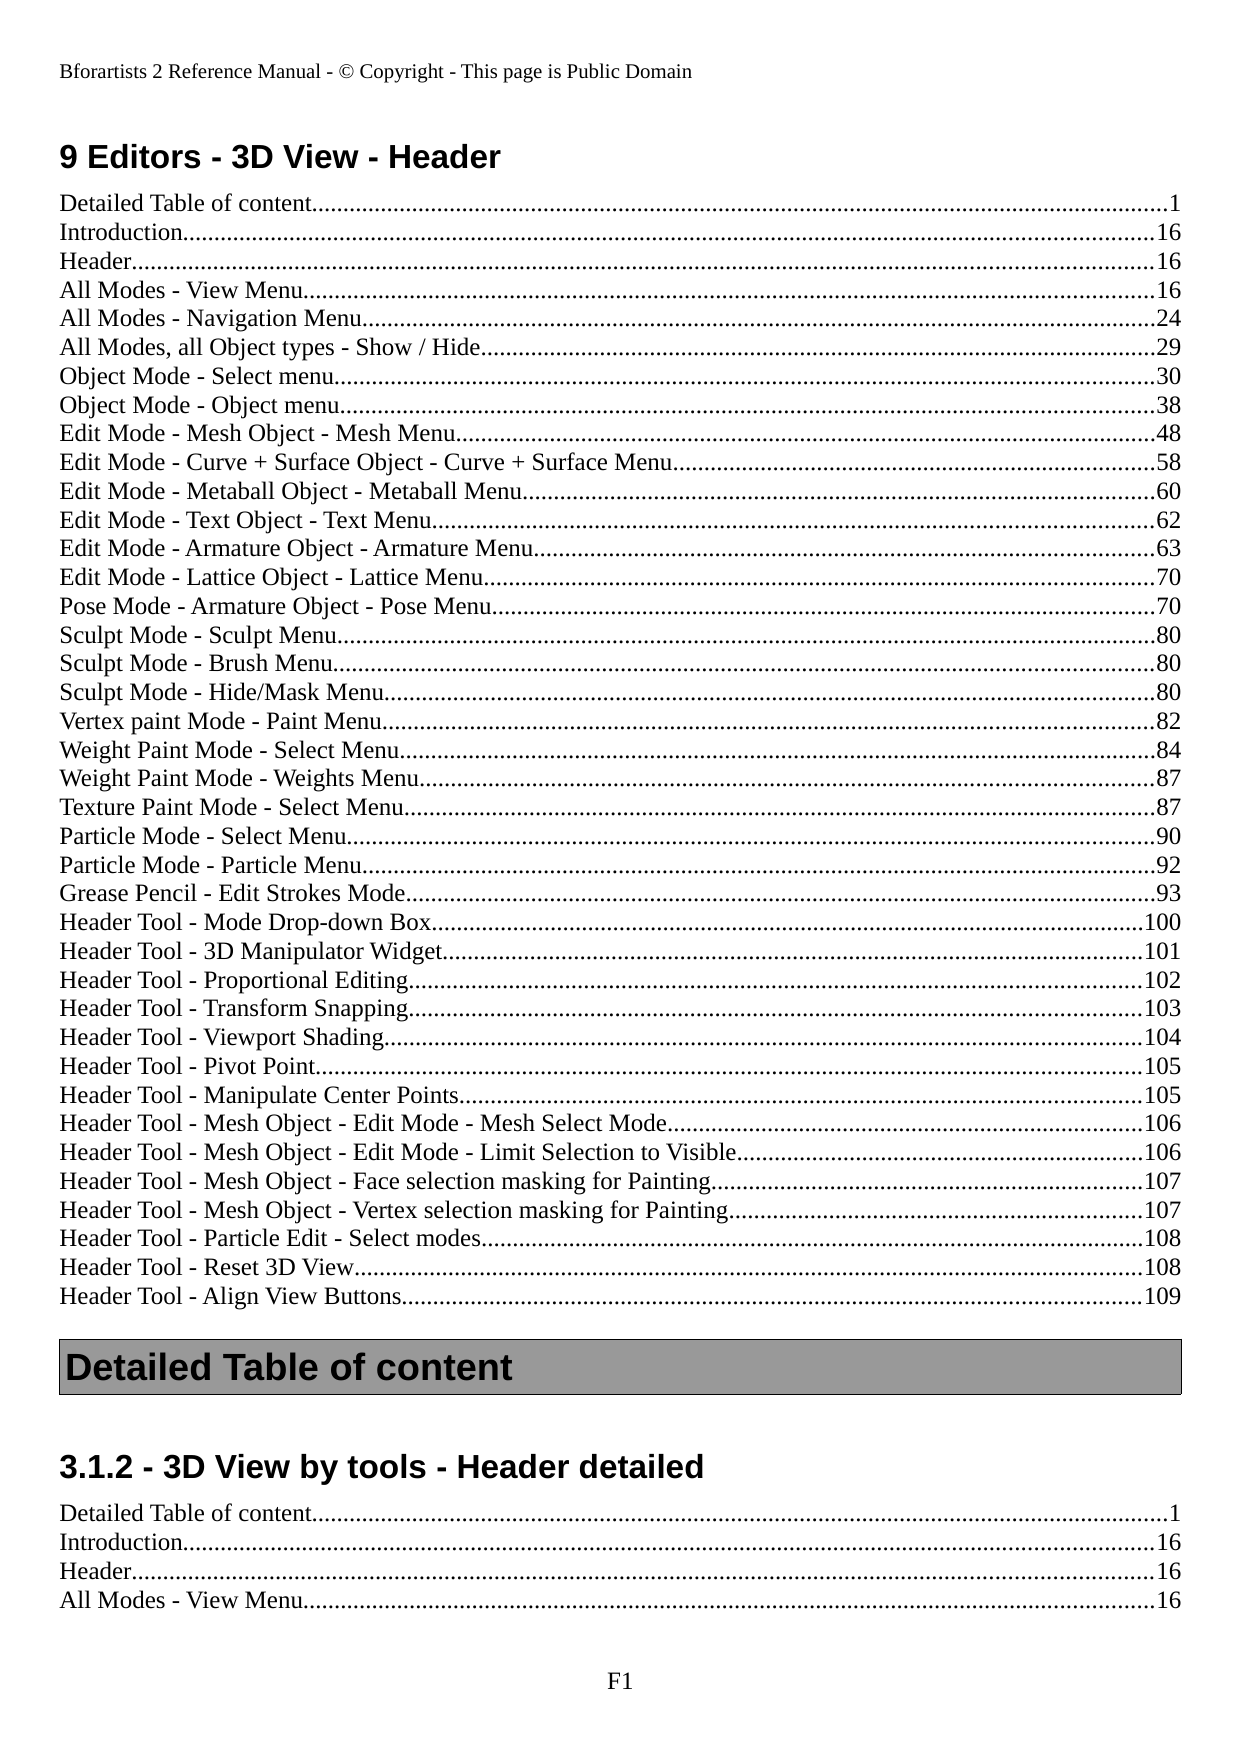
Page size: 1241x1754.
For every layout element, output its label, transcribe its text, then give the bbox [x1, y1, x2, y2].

text Edit Mode - Armature Object - Armature Menu 63 [59, 533, 1181, 562]
text Weight Paint Mode - Weights Menu 87 [59, 763, 1181, 792]
text Introduction 16 [59, 1527, 1181, 1556]
text Header Tool - Pivot Point 105 [59, 1051, 1181, 1080]
text Detailed Table of content 1 [59, 188, 1181, 217]
text Texture Paint Mode - Select Menu 87 [59, 792, 1181, 821]
text Edit Mode - Lattice Object - Lattice Menu 70 [59, 562, 1181, 591]
text All Modes - View Menu 16 [59, 275, 1181, 303]
text Object Mode - Select menu 30 [59, 361, 1181, 390]
text Header 16 [59, 1556, 1181, 1585]
text All Modes, all Object types - Show / Hide 29 [59, 332, 1181, 361]
text Weight Paint Mode - Select Menu 84 [59, 735, 1181, 763]
text Header Tool - Reset 3D View 108 [59, 1252, 1181, 1281]
text Edit Mode - Curve + Surface Object - Curve + Surface Menu 58 [59, 447, 1181, 476]
text Introduction 16 [59, 217, 1181, 246]
text All Modes - Navigation Menu 24 [59, 303, 1181, 332]
text Header Tool - Manipulate Center Points 105 [59, 1080, 1181, 1108]
text Header Tool - Transform Snapping 103 [59, 993, 1181, 1022]
text Vertex paint Mode - Paint Menu 82 [59, 706, 1181, 735]
text Pose Mode - Armature Object - Pose Menu 70 [59, 591, 1181, 620]
text Header 16 [59, 246, 1181, 275]
text Header Tool - Mesh Object - Face selection masking for Painting 107 [59, 1166, 1181, 1195]
subtitle 9 Editors - 3D View - Header [59, 138, 1181, 176]
text Header Tool - Mesh Object - Vertex selection masking for Painting 107 [59, 1195, 1181, 1223]
table_header Detailed Table of content [60, 1340, 1181, 1394]
text All Modes - View Menu 16 [59, 1585, 1181, 1613]
text Header Tool - Mesh Object - Edit Mode - Mesh Select Mode 106 [59, 1108, 1181, 1137]
subtitle 3.1.2 - 3D View by tools - Header detailed [59, 1448, 1181, 1486]
text Header Tool - 3D Manipulator Widget 101 [59, 936, 1181, 965]
text Edit Mode - Metaball Object - Metaball Menu 60 [59, 476, 1181, 505]
text Object Mode - Object menu 38 [59, 390, 1181, 418]
text Particle Mode - Particle Menu 92 [59, 850, 1181, 878]
text Header Tool - Mode Drop-down Box 100 [59, 907, 1181, 936]
text Edit Mode - Mesh Object - Mesh Menu 48 [59, 418, 1181, 447]
text Sculpt Mode - Brush Menu 80 [59, 648, 1181, 677]
text Header Tool - Align View Buttons 109 [59, 1281, 1181, 1310]
text Grease Pencil - Edit Strokes Mode 93 [59, 878, 1181, 907]
text Particle Mode - Select Menu 90 [59, 821, 1181, 850]
text Header Tool - Proportional Editing 102 [59, 965, 1181, 993]
text Sculpt Mode - Sculpt Menu 80 [59, 620, 1181, 648]
text Edit Mode - Text Object - Text Menu 62 [59, 505, 1181, 533]
text Header Tool - Viewport Shading 104 [59, 1022, 1181, 1051]
text Detailed Table of content 1 [59, 1498, 1181, 1527]
text Sculpt Mode - Hide/Mask Menu 80 [59, 677, 1181, 706]
text Header Tool - Particle Edit - Select modes 108 [59, 1223, 1181, 1252]
text Header Tool - Mesh Object - Edit Mode - Limit Selection to Visible 106 [59, 1137, 1181, 1166]
